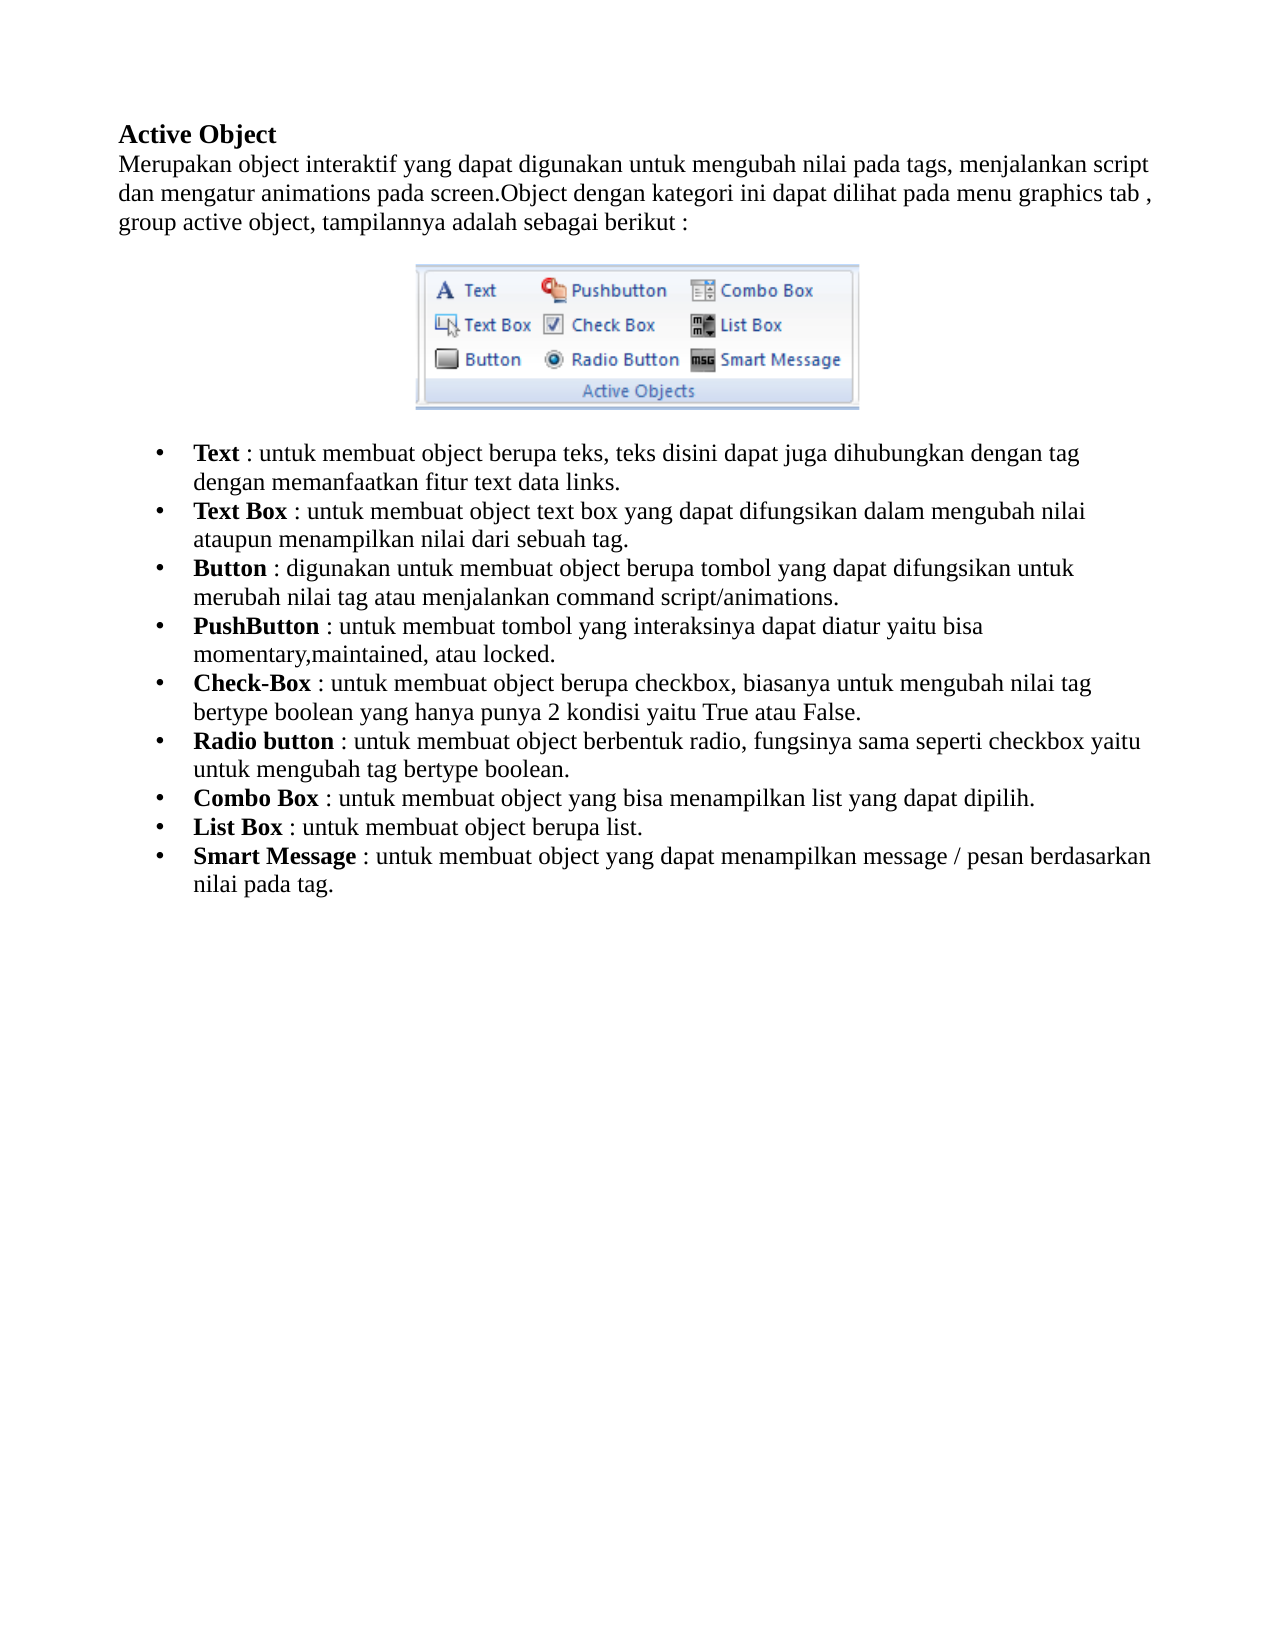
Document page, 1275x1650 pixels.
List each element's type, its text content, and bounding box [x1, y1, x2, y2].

list Check-Box : untuk membuat object berupa checkbox, biasanya untuk mengubah nilai tag bertype boolean yang hanya punya 2 kondisi yaitu True atau False. [156, 668, 1157, 726]
list Text : untuk membuat object berupa teks, teks disini dapat juga dihubungkan dengan tag dengan memanfaatkan fitur text data links. [156, 438, 1157, 496]
list Smart Message : untuk membuat object yang dapat menampilkan message / pesan berdasarkan nilai pada tag. [156, 841, 1157, 898]
text Merupakan object interaktif yang dapat digunakan untuk mengubah nilai pada tags, menjalankan script dan mengatur animations pada screen.Object dengan kategori ini dapat dilihat pada menu graphics tab , group active object, tampilannya adalah sebagai berikut : [118, 149, 1157, 236]
text Active Object [118, 118, 1157, 149]
list Combo Box : untuk membuat object yang bisa menampilkan list yang dapat dipilih. [156, 783, 1157, 812]
list Button : digunakan untuk membuat object berupa tombol yang dapat difungsikan untuk merubah nilai tag atau menjalankan command script/animations. [156, 553, 1157, 611]
list Radio button : untuk membuat object berbentuk radio, fungsinya sama seperti checkbox yaitu untuk mengubah tag bertype boolean. [156, 726, 1157, 783]
picture [415, 264, 860, 410]
list Text Box : untuk membuat object text box yang dapat difungsikan dalam mengubah nilai ataupun menampilkan nilai dari sebuah tag. [156, 496, 1157, 553]
list PushButton : untuk membuat tombol yang interaksinya dapat diatur yaitu bisa momentary,maintained, atau locked. [156, 611, 1157, 668]
list List Box : untuk membuat object berupa list. [156, 812, 1157, 841]
